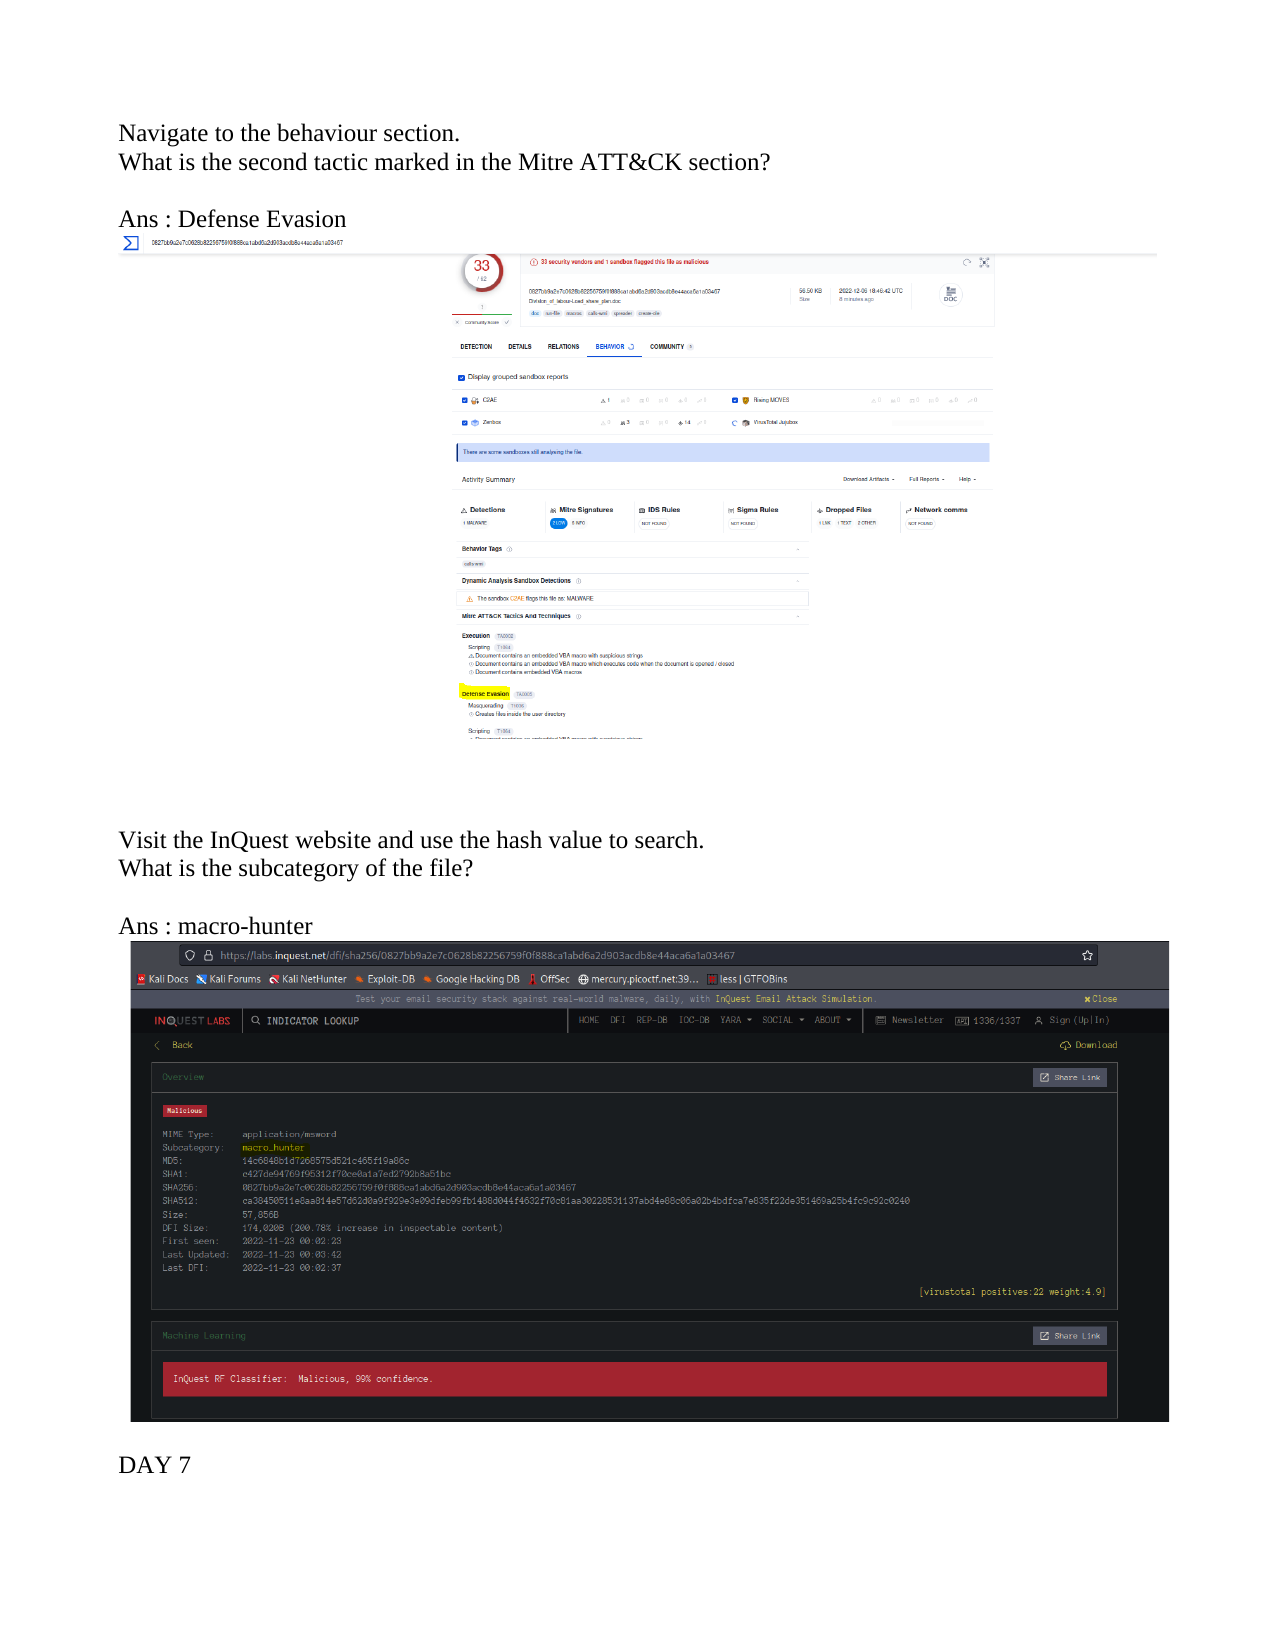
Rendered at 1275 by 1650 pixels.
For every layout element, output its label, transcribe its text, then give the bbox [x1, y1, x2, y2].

text Ans : Defense Evasion [118, 204, 1157, 233]
text Navigate to the behaviour section. [118, 118, 1157, 147]
text What is the subcategory of the file? [118, 853, 1157, 882]
text Visit the InQuest website and use the hash value to search. [118, 825, 1157, 853]
picture [130, 941, 1170, 1422]
text Ans : macro-hunter [118, 911, 1157, 940]
picture [118, 233, 1157, 739]
text What is the second tactic marked in the Mitre ATT&CK section? [118, 147, 1157, 176]
text DAY 7 [118, 1450, 1157, 1479]
